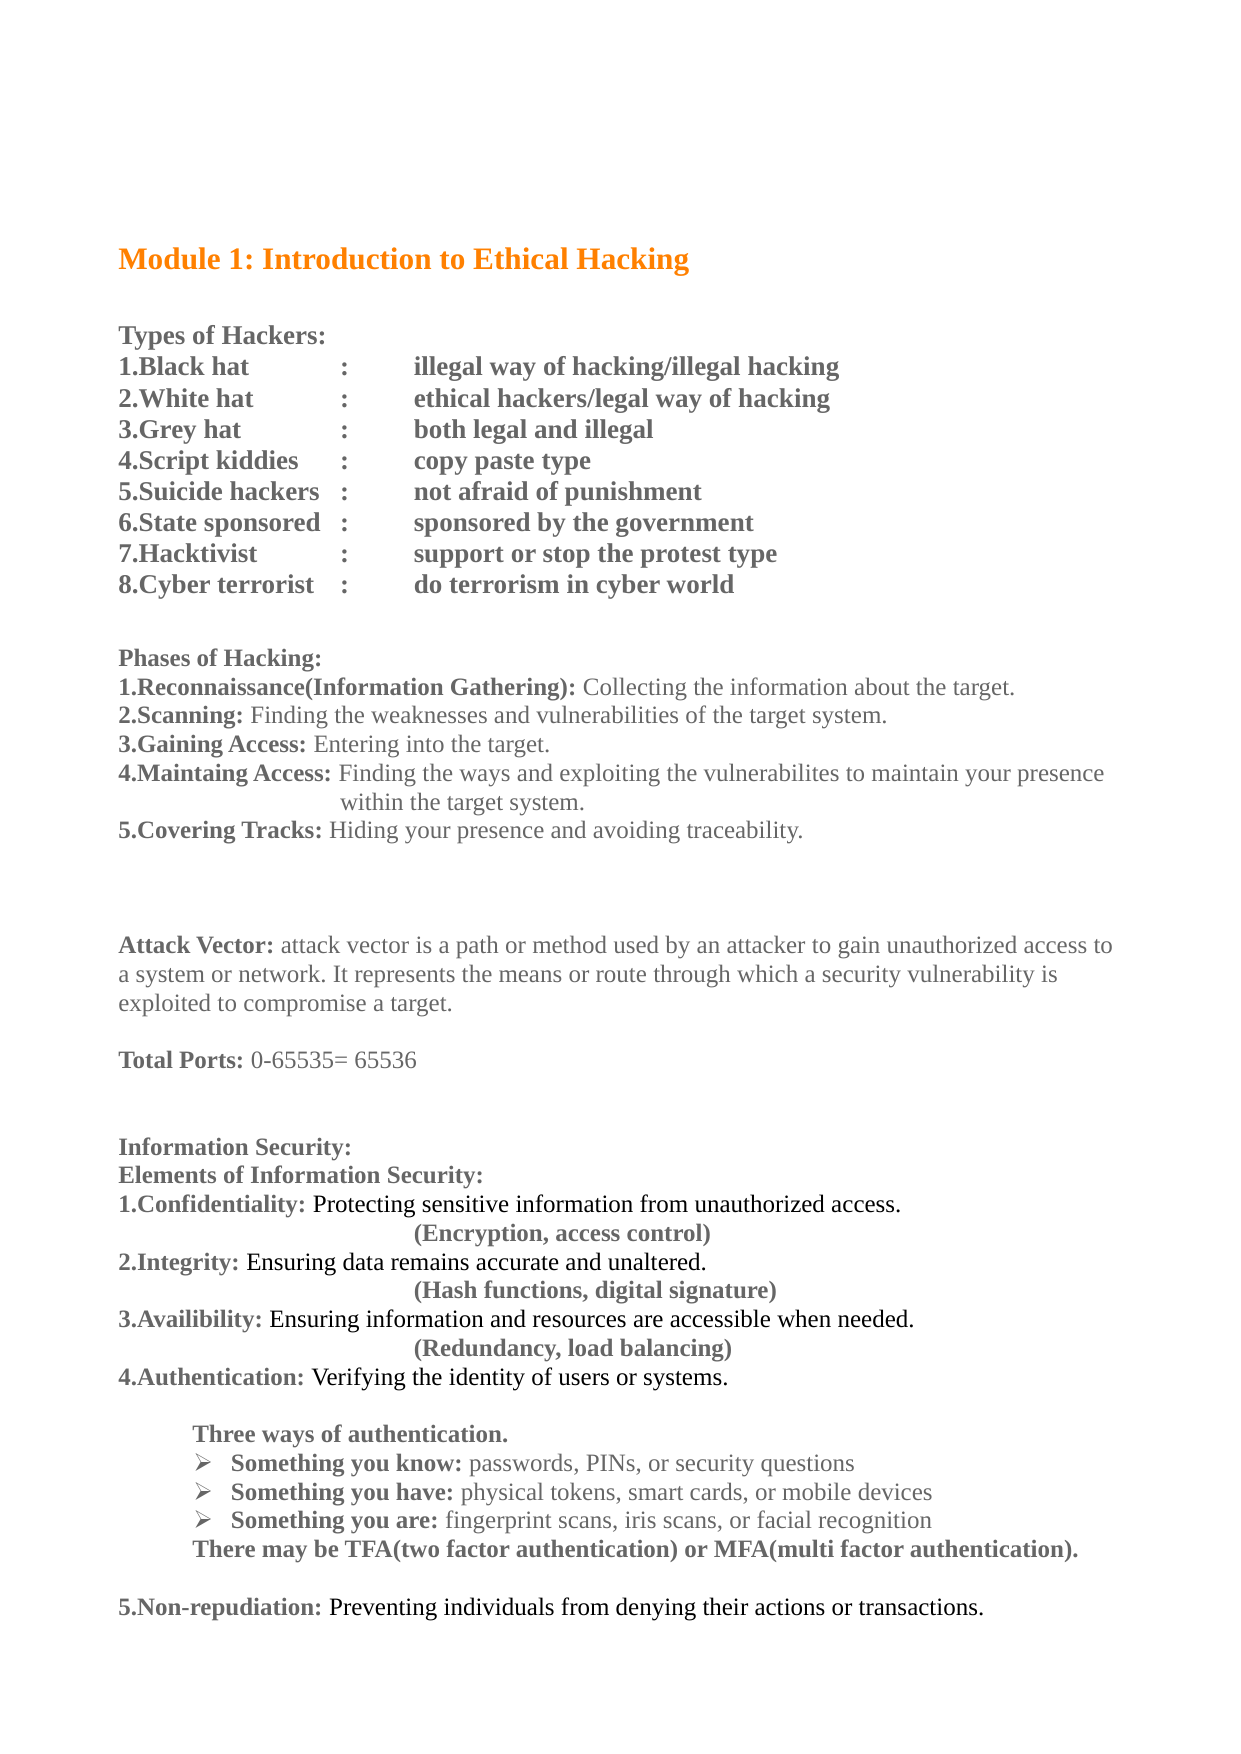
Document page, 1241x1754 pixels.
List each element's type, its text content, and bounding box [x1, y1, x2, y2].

text Module 1: Introduction to Ethical Hacking [118, 240, 1122, 276]
text 2.White hat : ethical hackers/legal way of hacking [118, 382, 1122, 413]
text 6.State sponsored :­ sponsored by the government [118, 506, 1122, 537]
text 5.Covering Tracks: Hiding your presence and avoiding traceability. [118, 815, 1122, 844]
text 5.Non-repudiation: Preventing individuals from denying their actions or transactions. [118, 1592, 1122, 1620]
text (Encryption, access control) [118, 1218, 1122, 1247]
text Information Security: [118, 1132, 1122, 1160]
text 5.Suicide hackers : not afraid of punishment [118, 475, 1122, 506]
text 1.Reconnaissance(Information Gathering): Collecting the information about the target. [118, 672, 1122, 700]
list Something you are: fingerprint scans, iris scans, or facial recognition [193, 1505, 1122, 1534]
text Three ways of authentication. [118, 1419, 1122, 1448]
text 8.Cyber terrorist : do terrorism in cyber world [118, 568, 1122, 600]
text 1.Black hat : illegal way of hacking/illegal hacking [118, 351, 1122, 382]
text Phases of Hacking: [118, 643, 1122, 672]
text Total Ports: 0-65535= 65536 [118, 1045, 1122, 1074]
text 2.Integrity: Ensuring data remains accurate and unaltered. [118, 1247, 1122, 1275]
text Types of Hackers: [118, 319, 1122, 351]
list Something you know: passwords, PINs, or security questions [193, 1448, 1122, 1477]
text 4.Script kiddies : copy paste type [118, 444, 1122, 475]
text 7.Hacktivist : support or stop the protest type [118, 537, 1122, 568]
text Elements of Information Security: [118, 1160, 1122, 1189]
list Something you have: physical tokens, smart cards, or mobile devices [193, 1477, 1122, 1505]
text 4.Authentication: Verifying the identity of users or systems. [118, 1362, 1122, 1390]
text 1.Confidentiality: Protecting sensitive information from unauthorized access. [118, 1189, 1122, 1218]
text 2.Scanning: Finding the weaknesses and vulnerabilities of the target system. [118, 700, 1122, 729]
text 3.Availibility: Ensuring information and resources are accessible when needed. [118, 1304, 1122, 1333]
text (Redundancy, load balancing) [118, 1333, 1122, 1362]
text 4.Maintaing Access: Finding the ways and exploiting the vulnerabilites to maintain your presence within the target system. [118, 758, 1122, 815]
text There may be TFA(two factor authentication) or MFA(multi factor authentication). [118, 1534, 1122, 1563]
text Attack Vector: attack vector is a path or method used by an attacker to gain unauthorized access to a system or network. It represents the means or route through which a security vulnerability is exploited to compromise a target. [118, 930, 1122, 1017]
text 3.Gaining Access: Entering into the target. [118, 729, 1122, 758]
text (Hash functions, digital signature) [118, 1275, 1122, 1304]
text 3.Grey hat : both legal and illegal [118, 413, 1122, 444]
